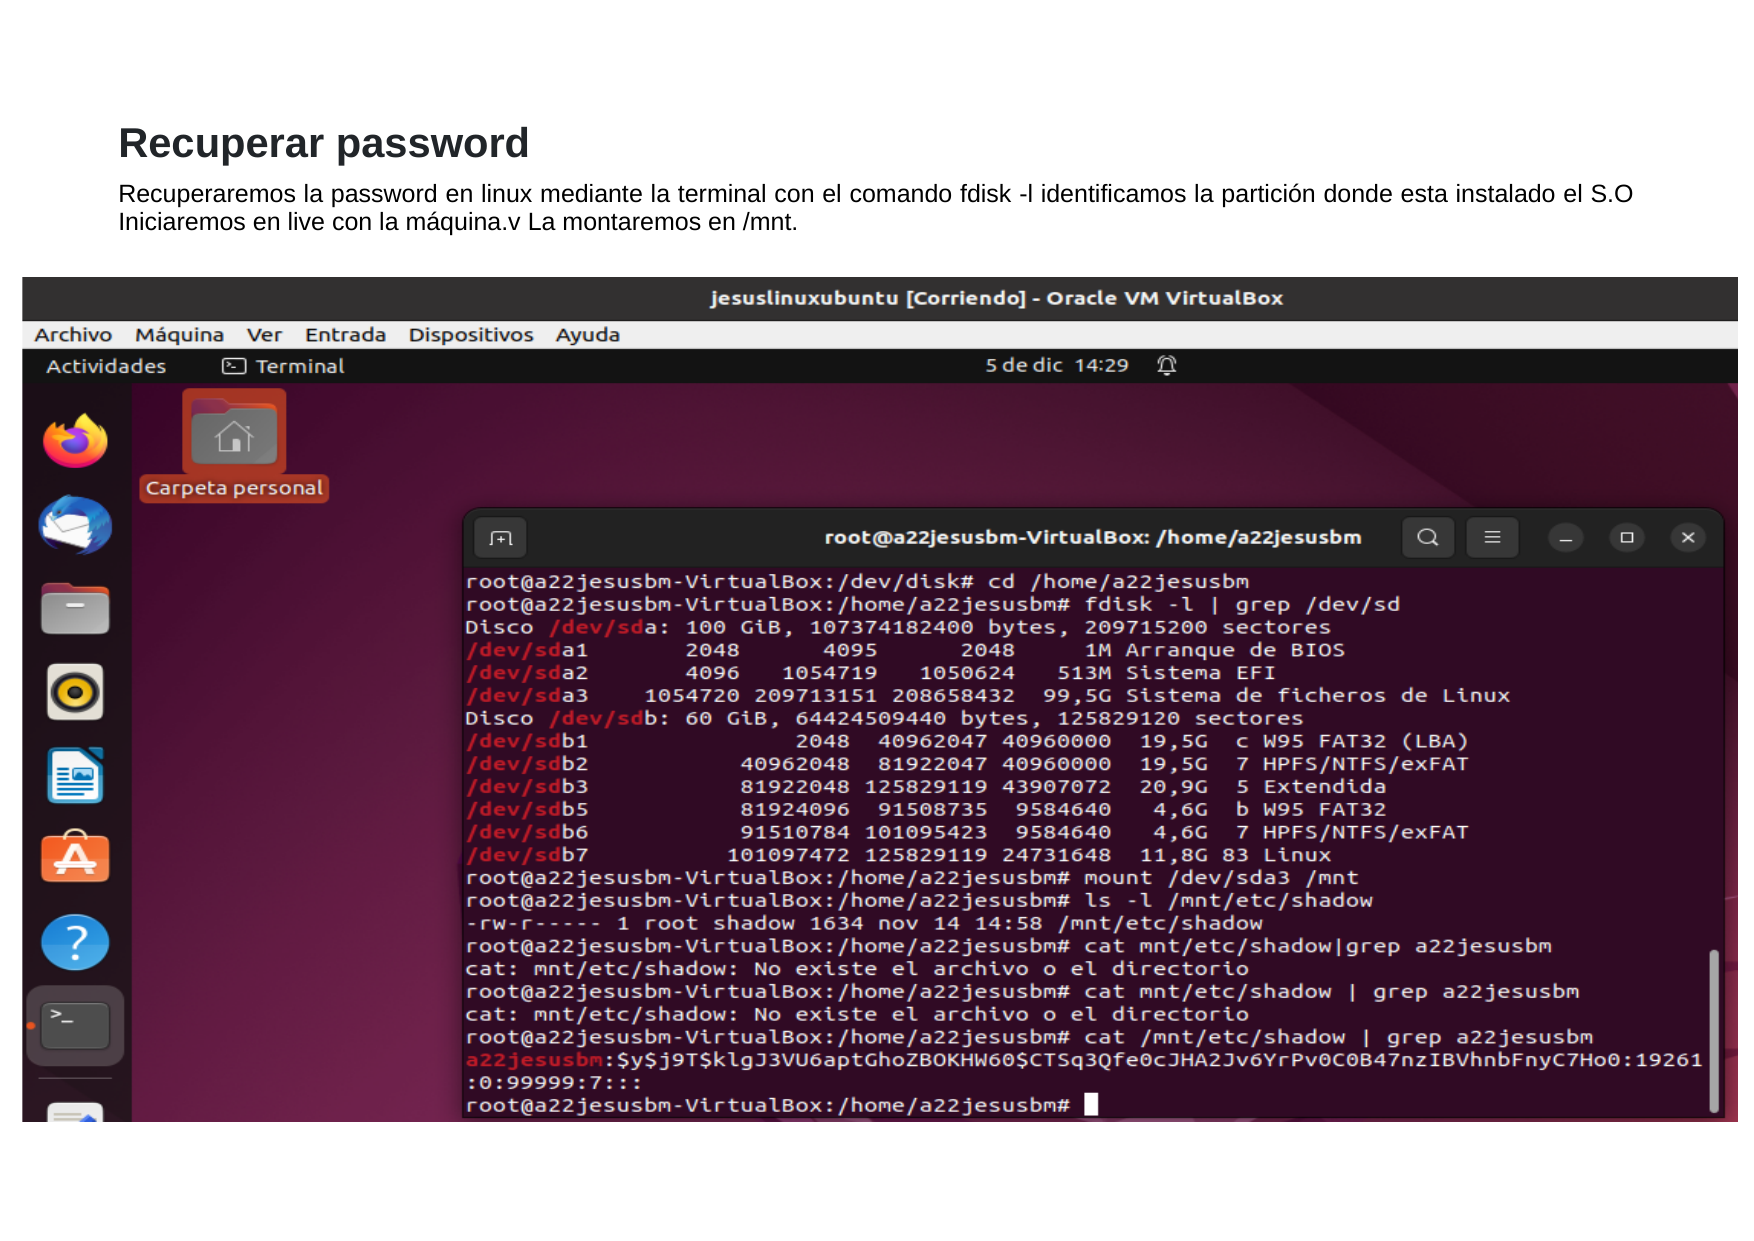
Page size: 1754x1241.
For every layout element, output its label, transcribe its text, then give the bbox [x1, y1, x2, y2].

picture [22, 277, 1738, 1122]
text Recuperaremos la password en linux mediante la terminal con el comando fdisk -l identificamos la partición donde esta instalado el S.O Iniciaremos en live con la máquina.v La montaremos en /mnt. [118, 178, 1636, 236]
subtitle Recuperar password [118, 118, 1636, 166]
